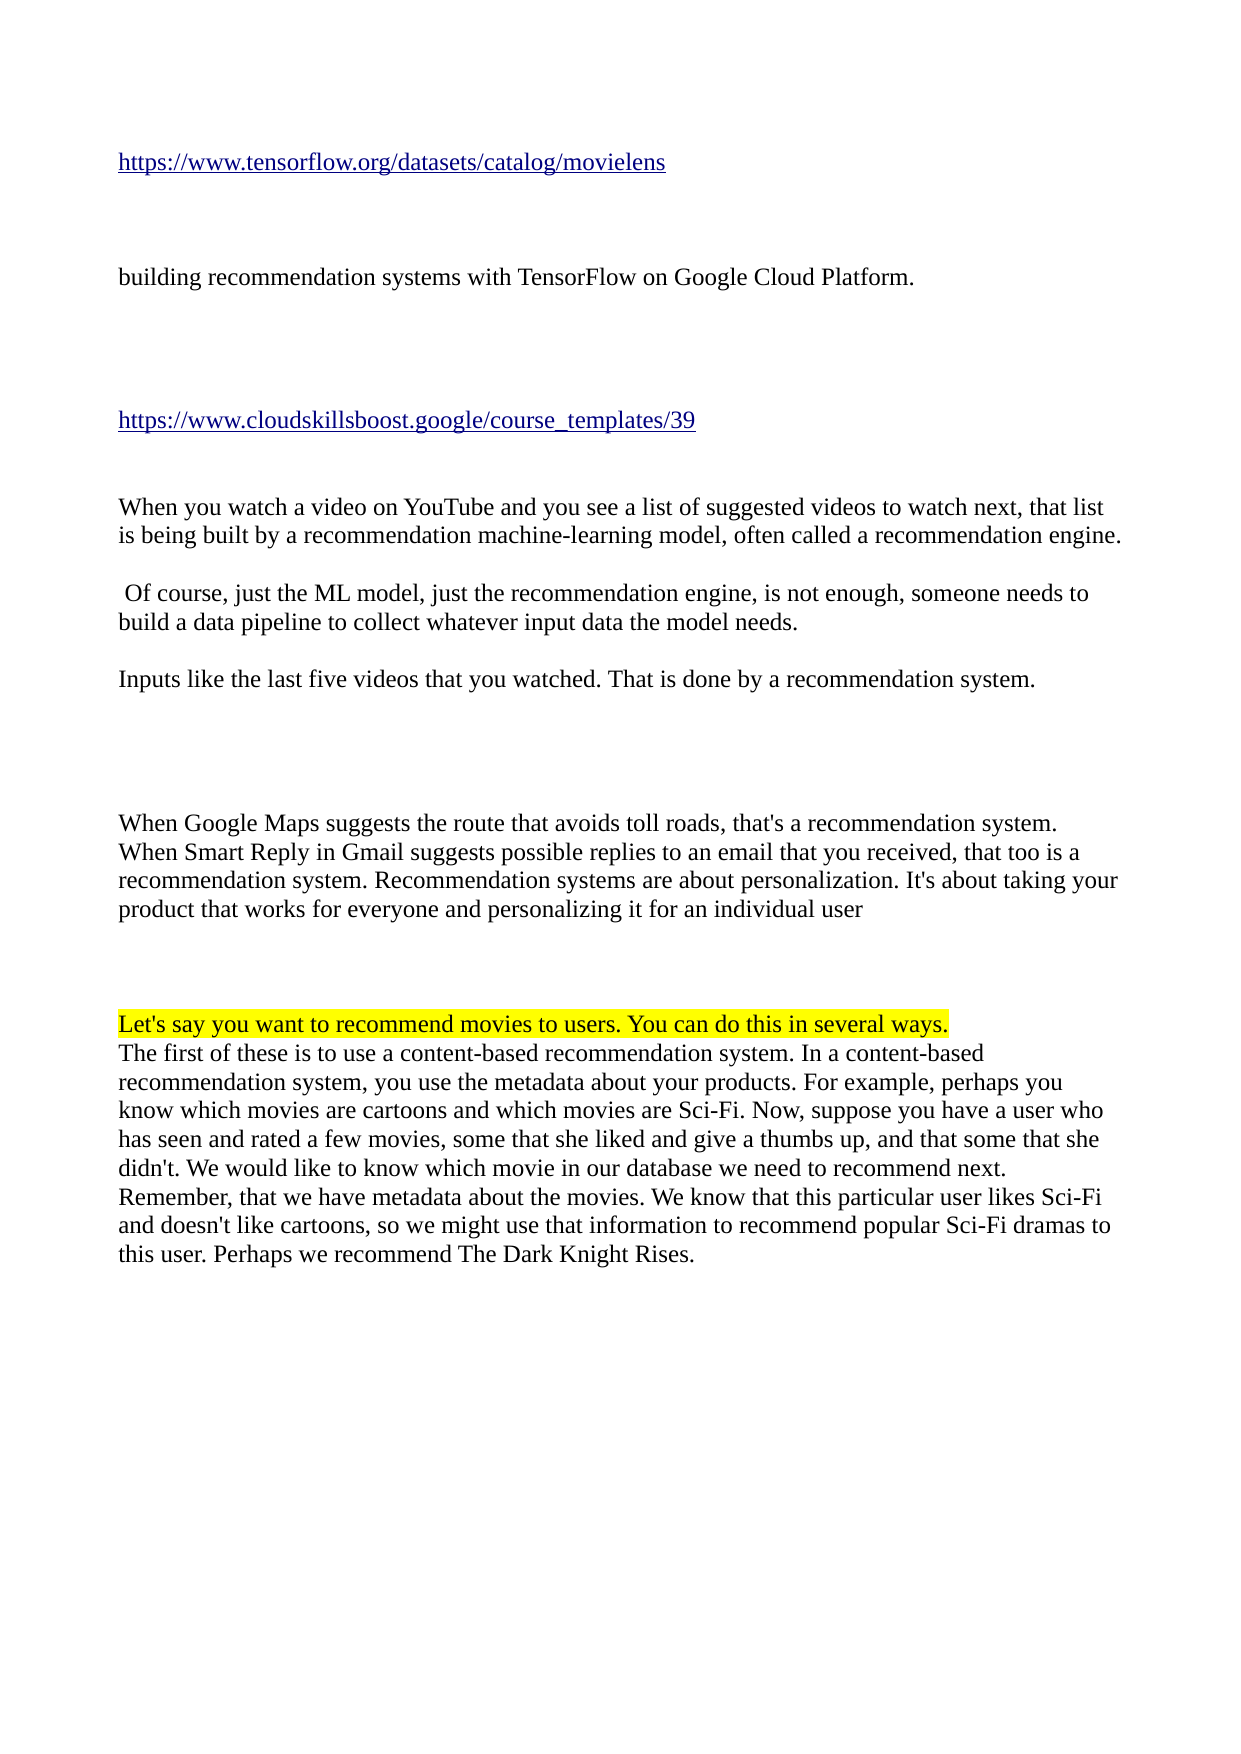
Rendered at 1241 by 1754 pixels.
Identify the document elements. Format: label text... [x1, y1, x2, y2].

text https://www.tensorflow.org/datasets/catalog/movielens [118, 147, 1122, 176]
text When Google Maps suggests the route that avoids toll roads, that's a recommendation system. When Smart Reply in Gmail suggests possible replies to an email that you received, that too is a recommendation system. Recommendation systems are about personalization. It's about taking your product that works for everyone and personalizing it for an individual user [118, 808, 1122, 923]
text Inputs like the last five videos that you watched. That is done by a recommendation system. [118, 664, 1122, 693]
text The first of these is to use a content-based recommendation system. In a content-based recommendation system, you use the metadata about your products. For example, perhaps you know which movies are cartoons and which movies are Sci-Fi. Now, suppose you have a user who has seen and rated a few movies, some that she liked and give a thumbs up, and that some that she didn't. We would like to know which movie in our database we need to recommend next. Remember, that we have metadata about the movies. We know that this particular user likes Sci-Fi and doesn't like cartoons, so we might use that information to recommend popular Sci-Fi dramas to this user. Perhaps we recommend The Dark Knight Rises. [118, 1038, 1122, 1268]
text https://www.cloudskillsboost.google/course_templates/39 [118, 406, 1122, 434]
text building recommendation systems with TensorFlow on Google Cloud Platform. [118, 262, 1122, 291]
text Of course, just the ML model, just the recommendation engine, is not enough, someone needs to build a data pipeline to collect whatever input data the model needs. [118, 578, 1122, 636]
text When you watch a video on YouTube and you see a list of suggested videos to watch next, that list is being built by a recommendation machine-learning model, often called a recommendation engine. [118, 492, 1122, 549]
text Let's say you want to recommend movies to users. You can do this in several ways. [118, 1009, 1122, 1038]
